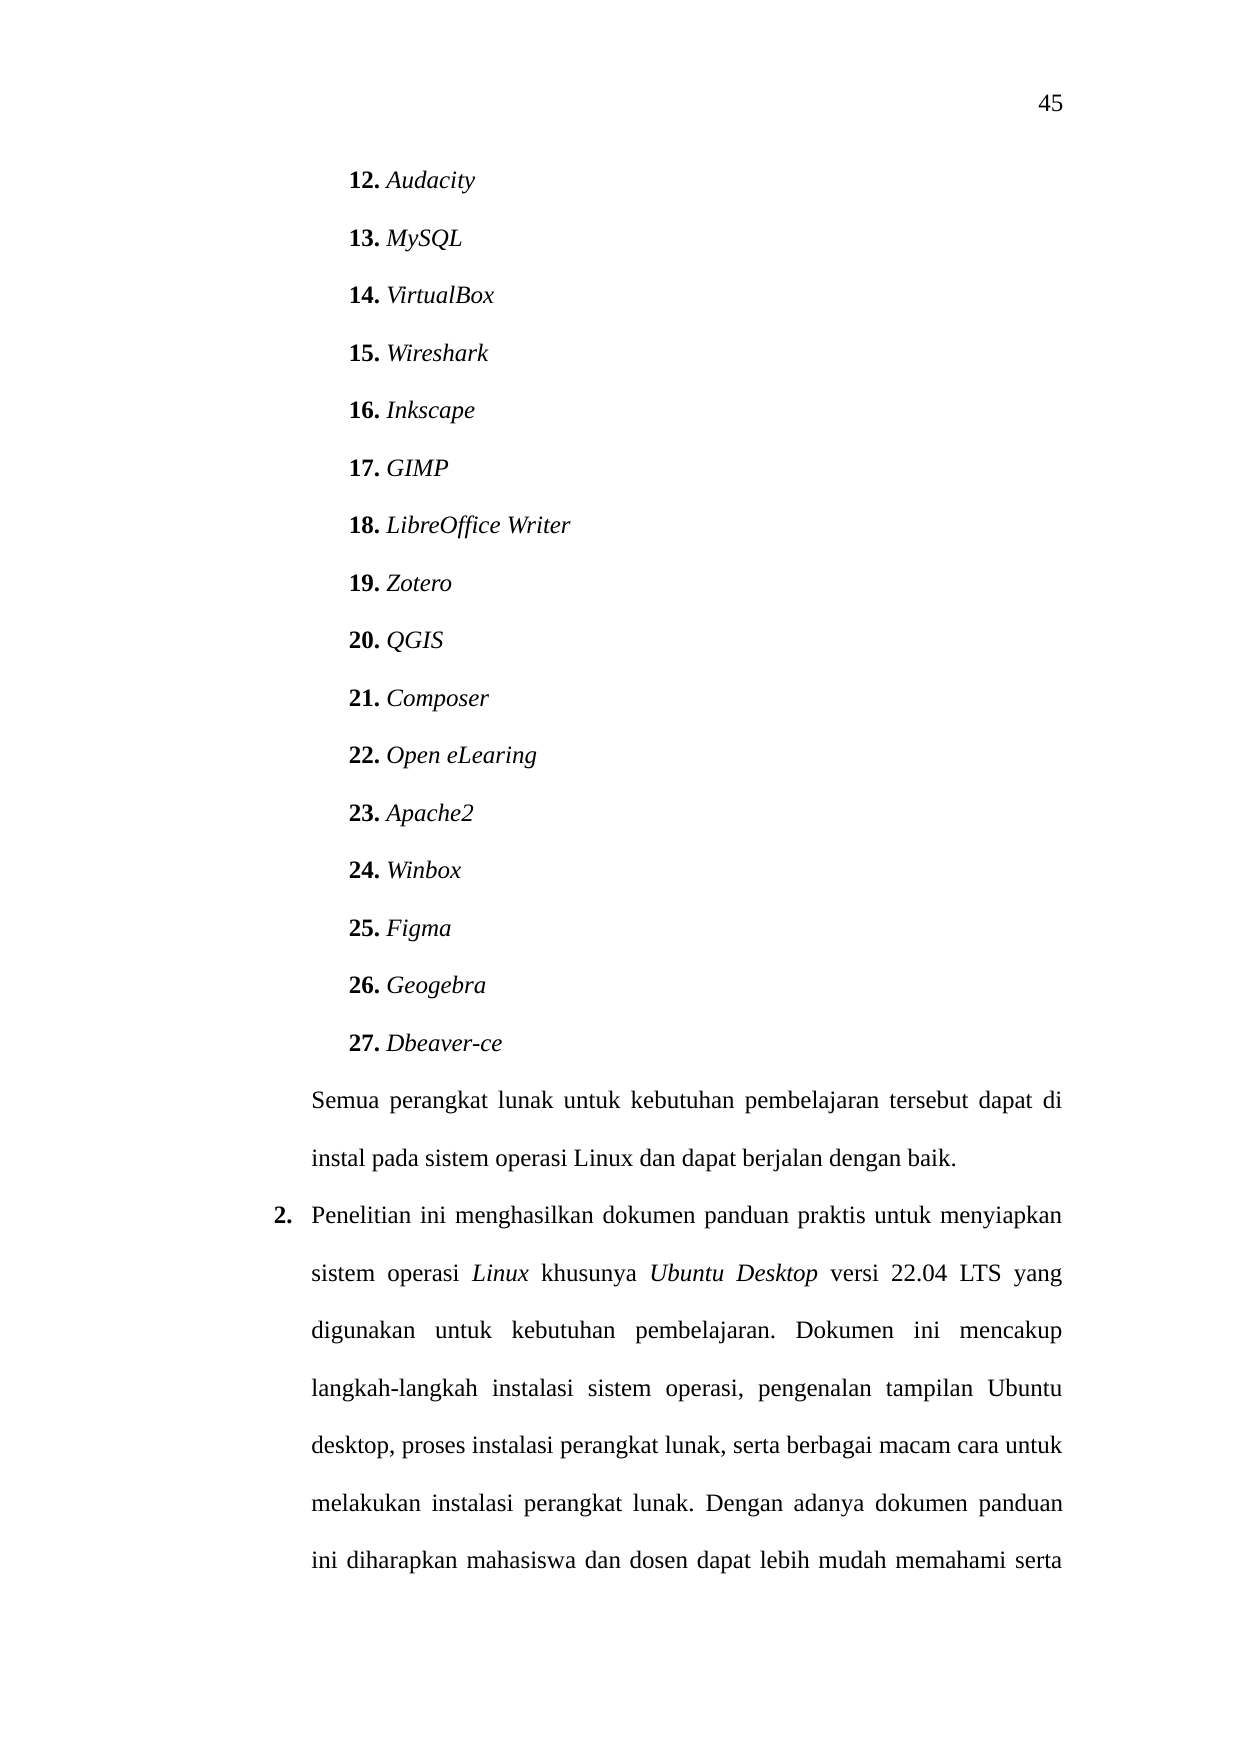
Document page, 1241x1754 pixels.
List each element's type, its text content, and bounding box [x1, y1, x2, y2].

list Penelitian ini menghasilkan dokumen panduan praktis untuk menyiapkan sistem operasi Linux khusunya Ubuntu Desktop versi 22.04 LTS yang digunakan untuk kebutuhan pembelajaran. Dokumen ini mencakup langkah-langkah instalasi sistem operasi, pengenalan tampilan Ubuntu desktop, proses instalasi perangkat lunak, serta berbagai macam cara untuk melakukan instalasi perangkat lunak. Dengan adanya dokumen panduan ini diharapkan mahasiswa dan dosen dapat lebih mudah memahami serta [274, 1200, 1063, 1574]
list Inkscape [349, 395, 1063, 424]
list Zotero [349, 568, 1063, 597]
list VirtualBox [349, 280, 1063, 309]
text Semua perangkat lunak untuk kebutuhan pembelajaran tersebut dapat di instal pada sistem operasi Linux dan dapat berjalan dengan baik. [311, 1085, 1063, 1172]
list Open eLearing [349, 740, 1063, 769]
list QGIS [349, 625, 1063, 654]
list LibreOffice Writer [349, 510, 1063, 539]
list Figma [349, 913, 1063, 942]
list Geogebra [349, 970, 1063, 999]
list Winbox [349, 855, 1063, 884]
list Composer [349, 683, 1063, 712]
list Audacity [349, 165, 1063, 194]
list MySQL [349, 223, 1063, 252]
list Apache2 [349, 798, 1063, 827]
list Wireshark [349, 338, 1063, 367]
list Dbeaver-ce [349, 1028, 1063, 1057]
list GIMP [349, 453, 1063, 482]
